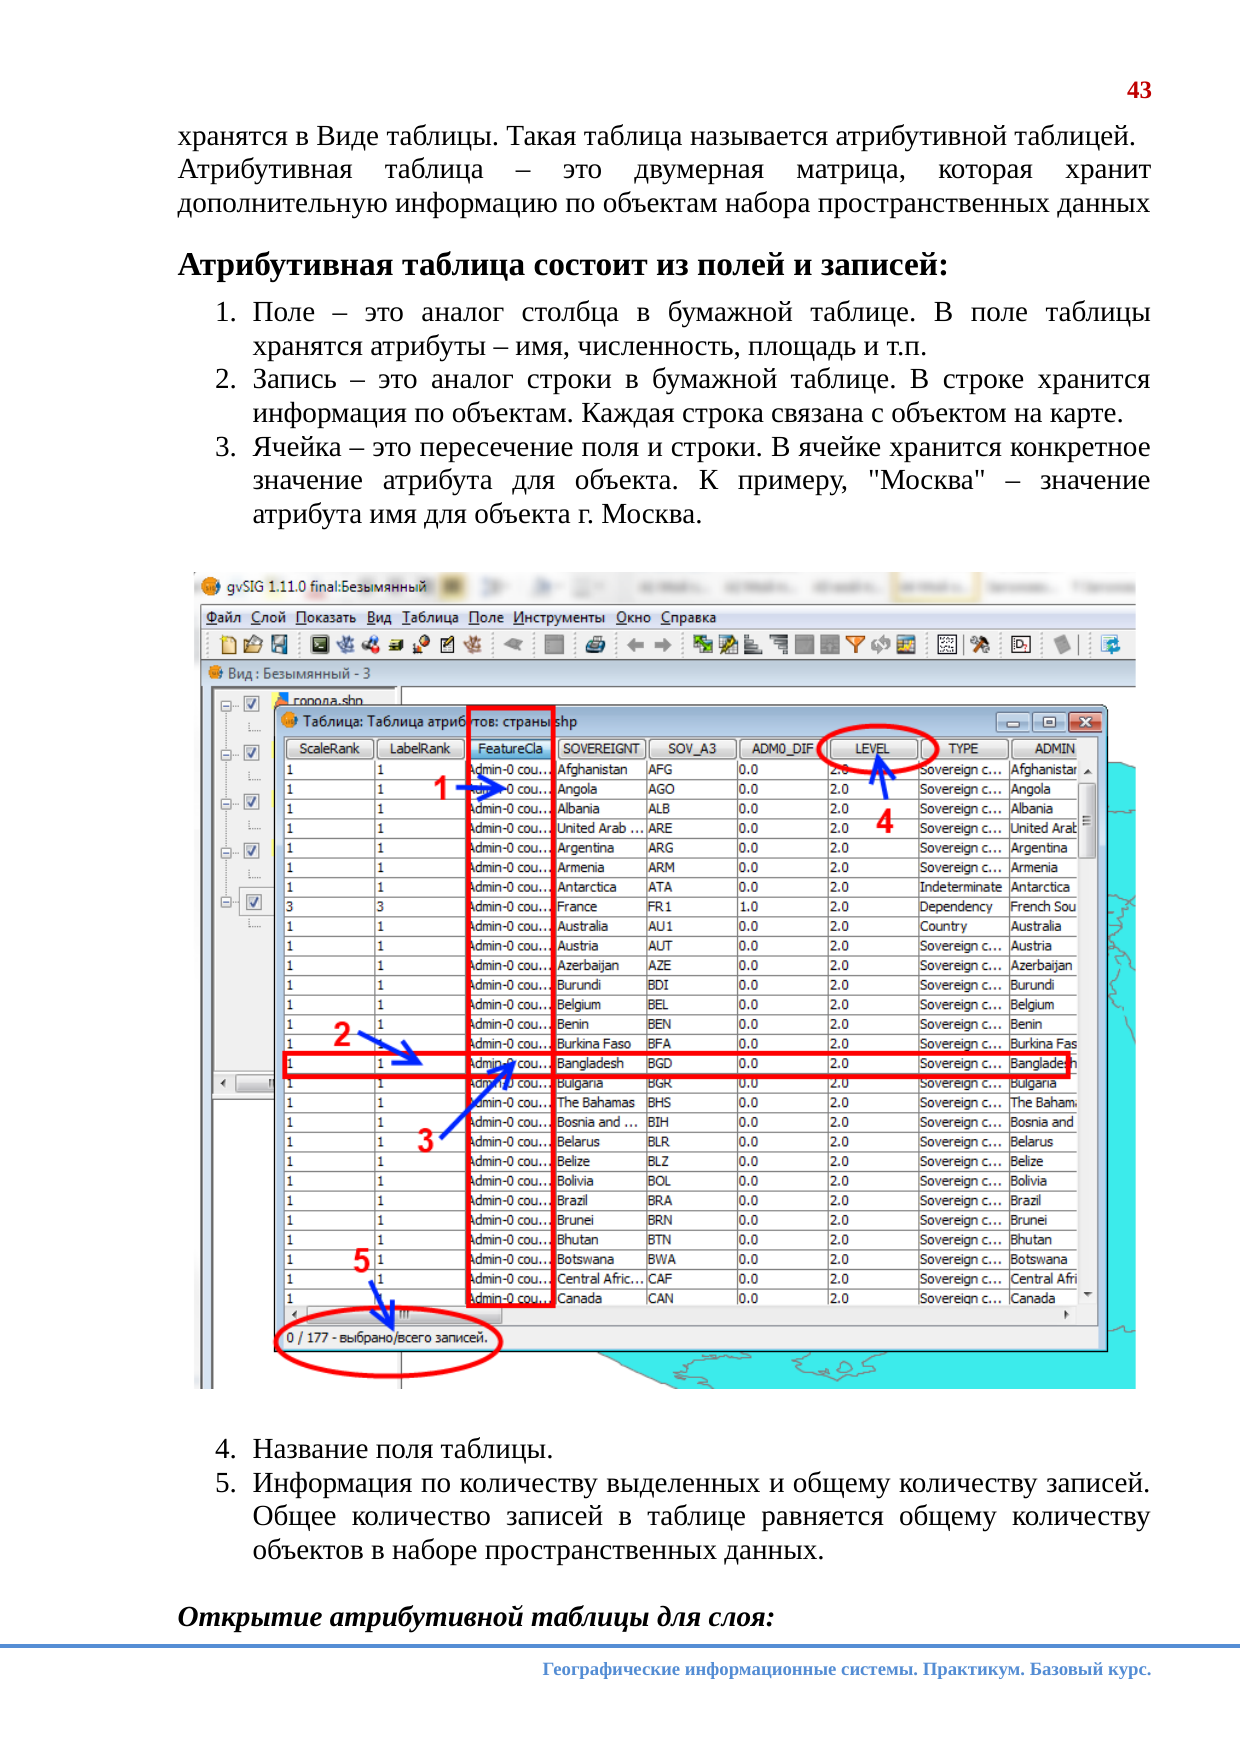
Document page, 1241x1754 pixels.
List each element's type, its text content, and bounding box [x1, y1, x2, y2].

text Открытие атрибутивной таблицы для слоя: [177, 1599, 1152, 1633]
text Атрибутивная таблица состоит из полей и записей: [177, 244, 1152, 282]
picture [193, 572, 1136, 1389]
list Ячейка – это пересечение поля и строки. В ячейке хранится конкретное значение атрибута для объекта. К примеру, "Москва" – значение атрибута имя для объекта г. Москва. [215, 429, 1152, 529]
list Название поля таблицы. [215, 1431, 1152, 1465]
list Информация по количеству выделенных и общему количеству записей. Общее количество записей в таблице равняется общему количеству объектов в наборе пространственных данных. [215, 1465, 1152, 1566]
text Атрибутивная таблица – это двумерная матрица, которая хранит дополнительную информацию по объектам набора пространственных данных [177, 152, 1152, 219]
text хранятся в Виде таблицы. Такая таблица называется атрибутивной таблицей. [177, 118, 1152, 152]
list Запись – это аналог строки в бумажной таблице. В строке хранится информация по объектам. Каждая строка связана с объектом на карте. [215, 362, 1152, 429]
list Поле – это аналог столбца в бумажной таблице. В поле таблицы хранятся атрибуты – имя, численность, площадь и т.п. [215, 294, 1152, 362]
